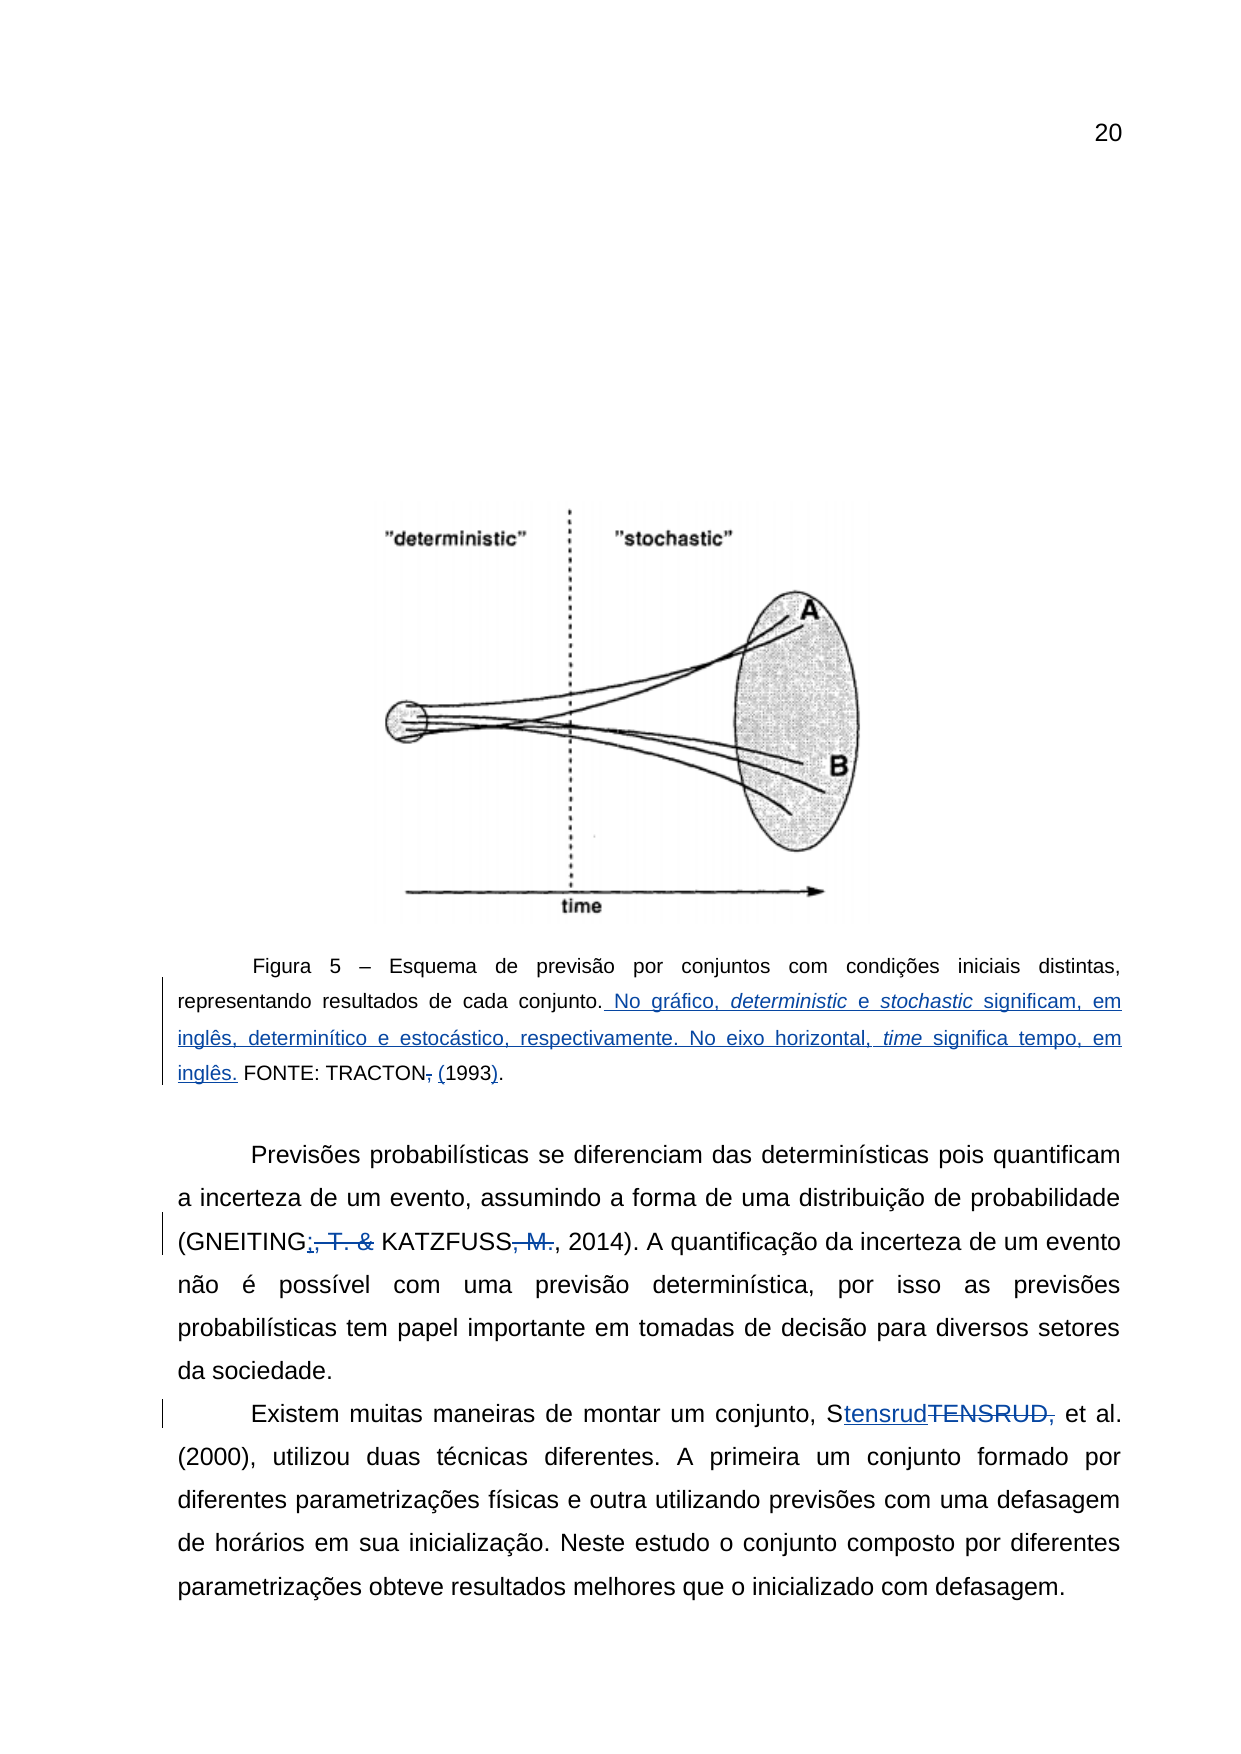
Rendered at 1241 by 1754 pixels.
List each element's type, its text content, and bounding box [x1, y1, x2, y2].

text Existem muitas maneiras de montar um conjunto, Stensrud et al. (2000), utilizou duas técnicas diferentes. A primeira um conjunto formado por diferentes parametrizações físicas e outra utilizando previsões com uma defasagem de horários em sua inicialização. Neste estudo o conjunto composto por diferentes parametrizações obteve resultados melhores que o inicializado com defasagem. [177, 1399, 1122, 1600]
text Figura 5 – Esquema de previsão por conjuntos com condições iniciais distintas, representando resultados de cada conjunto. No gráfico, deterministic e stochastic significam, em inglês, determinítico e estocástico, respectivamente. No eixo horizontal, time significa tempo, em [177, 953, 1122, 1046]
text inglês. FONTE: TRACTON (1993). [177, 1047, 1122, 1085]
picture [370, 501, 870, 924]
text Previsões probabilísticas se diferenciam das determinísticas pois quantificam a incerteza de um evento, assumindo a forma de uma distribuição de probabilidade (GNEITING; KATZFUSS, 2014). A quantificação da incerteza de um evento não é possível com uma previsão determinística, por isso as previsões probabilísticas tem papel importante em tomadas de decisão para diversos setores da sociedade. [177, 1140, 1122, 1385]
